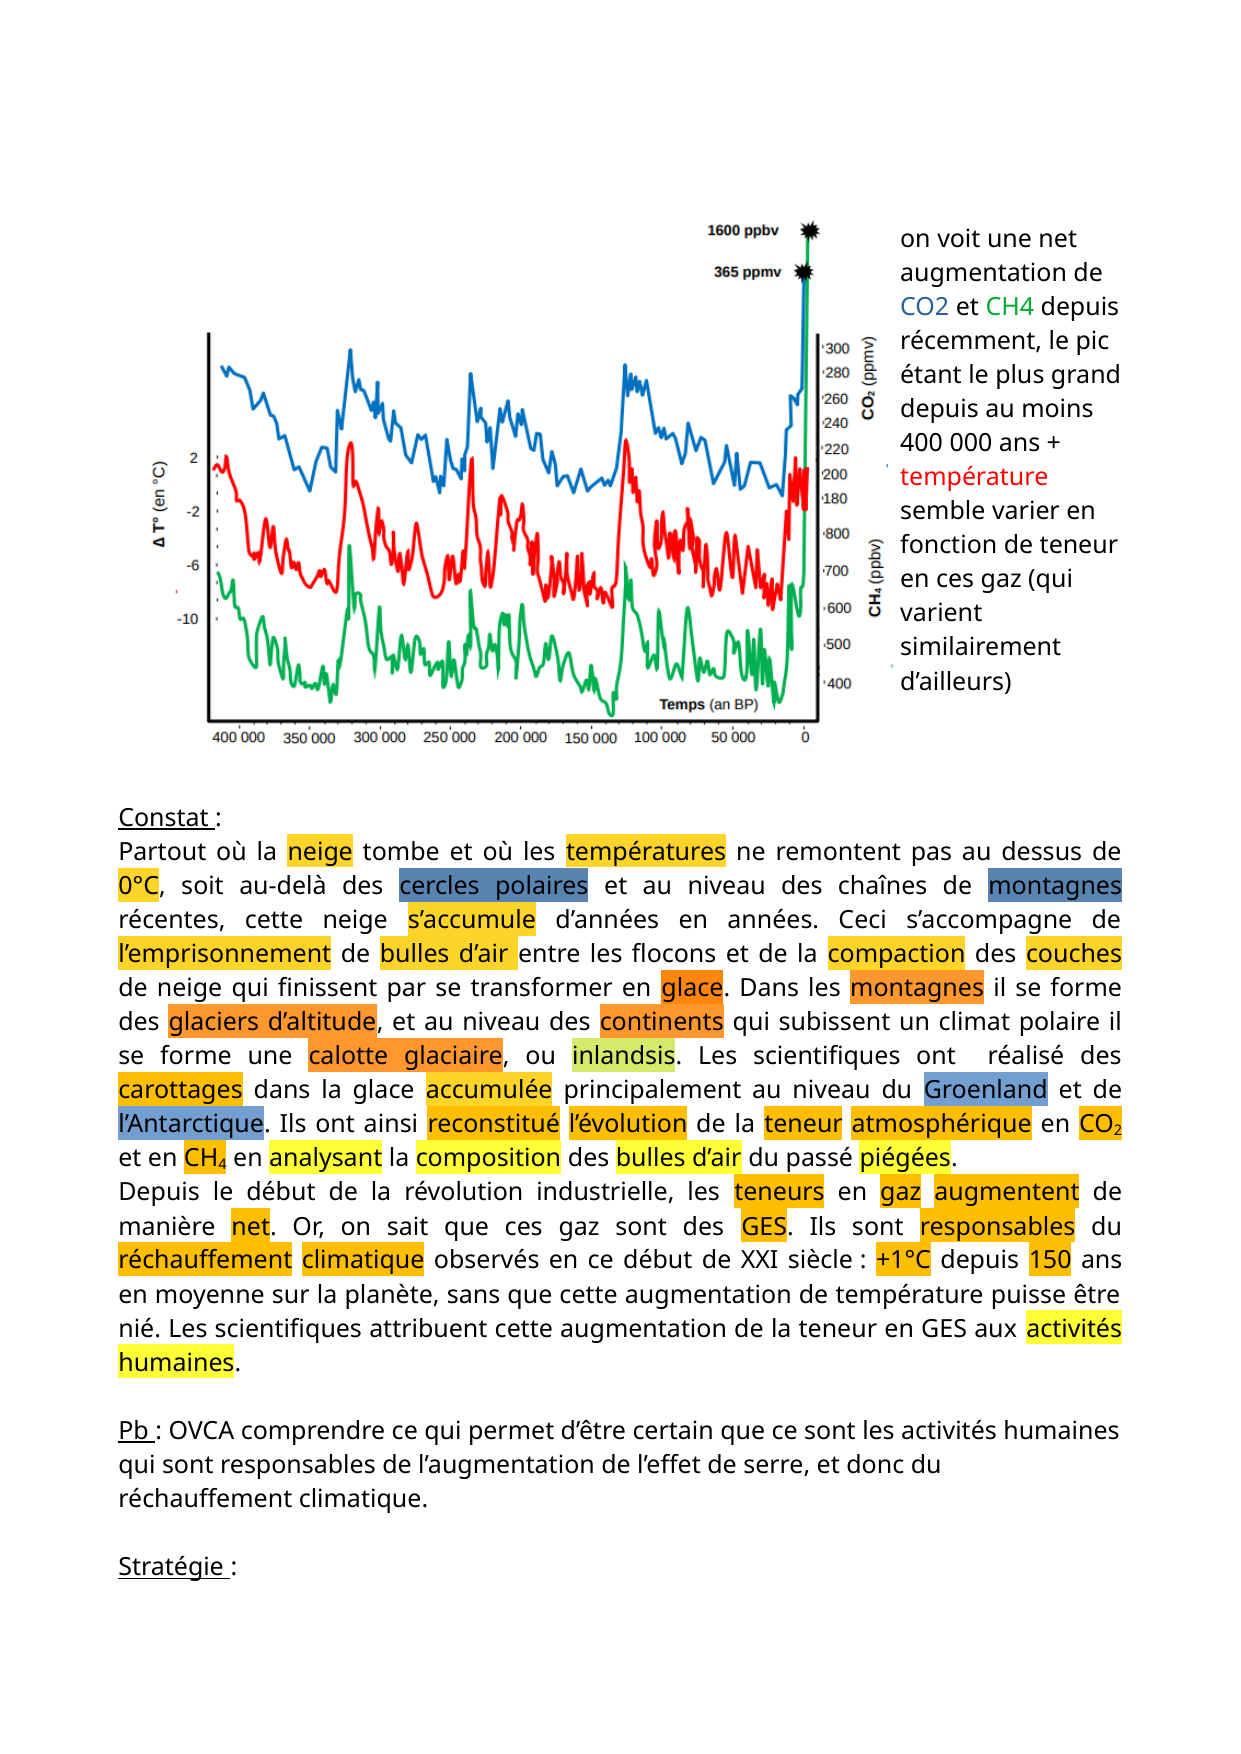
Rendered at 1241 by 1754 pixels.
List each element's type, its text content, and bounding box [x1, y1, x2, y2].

text Constat : [118, 799, 1122, 833]
text Depuis le début de la révolution industrielle, les teneurs en gaz augmentent de manière net. Or, on sait que ces gaz sont des GES. Ils sont responsables du réchauffement climatique observés en ce début de XXI siècle : +1°C depuis 150 ans en moyenne sur la planète, sans que cette augmentation de température puisse être nié. Les scientifiques attribuent cette augmentation de la teneur en GES aux activités humaines. [118, 1174, 1122, 1378]
text Stratégie : [118, 1549, 1122, 1583]
picture [127, 198, 900, 752]
text Partout où la neige tombe et où les températures ne remontent pas au dessus de 0°C, soit au-delà des cercles polaires et au niveau des chaînes de montagnes récentes, cette neige s’accumule d’années en années. Ceci s’accompagne de l’emprisonnement de bulles d’air entre les flocons et de la compaction des couches de neige qui finissent par se transformer en glace. Dans les montagnes il se forme des glaciers d’altitude, et au niveau des continents qui subissent un climat polaire il se forme une calotte glaciaire, ou inlandsis. Les scientifiques ont réalisé des carottages dans la glace accumulée principalement au niveau du Groenland et de l’Antarctique. Ils ont ainsi reconstitué l’évolution de la teneur atmosphérique en CO2 et en CH4 en analysant la composition des bulles d’air du passé piégées. [118, 833, 1122, 1174]
text Pb : OVCA comprendre ce qui permet d’être certain que ce sont les activités humaines qui sont responsables de l’augmentation de l’effet de serre, et donc du réchauffement climatique. [118, 1412, 1122, 1515]
text on voit une net augmentation de CO2 et CH4 depuis récemment, le pic étant le plus grand depuis au moins 400 000 ans + température semble varier en fonction de teneur en ces gaz (qui varient similairement d’ailleurs) [900, 220, 1122, 697]
